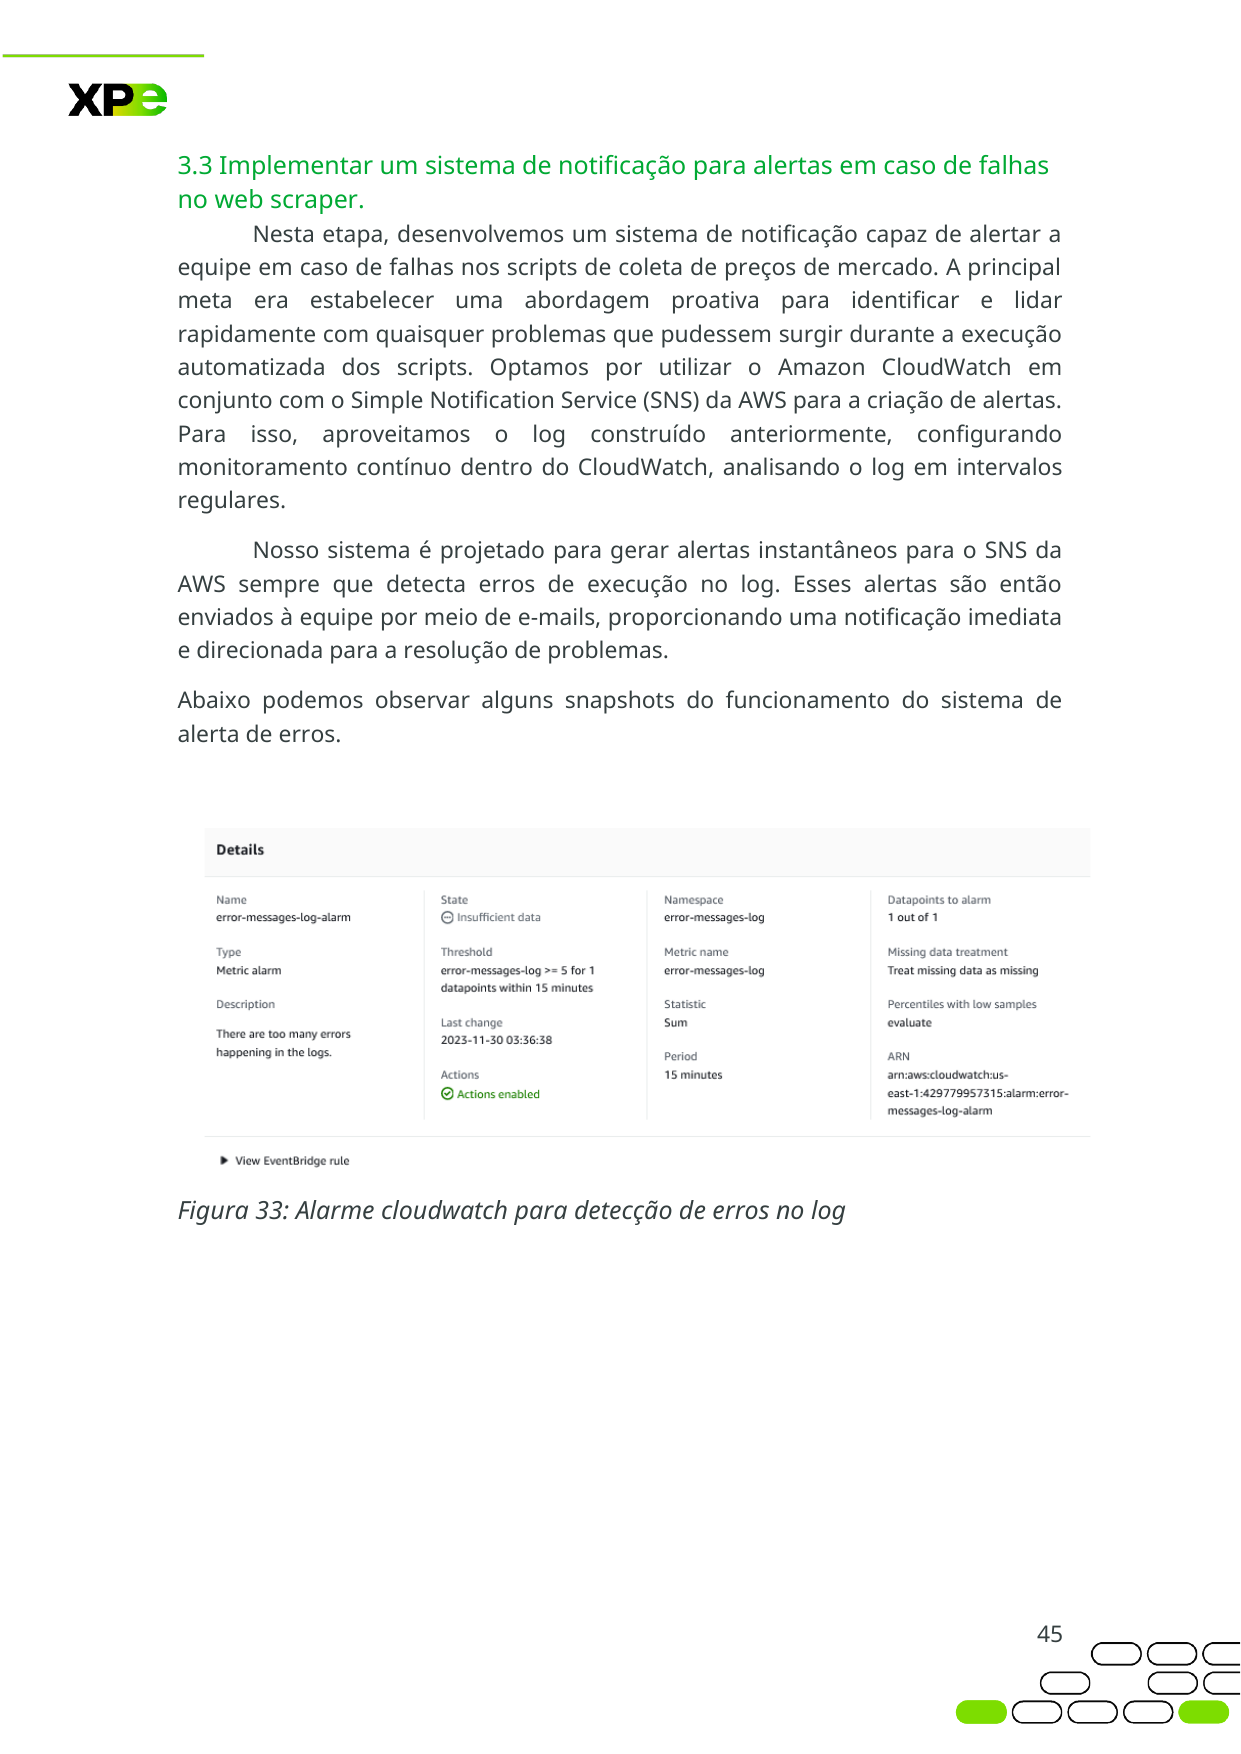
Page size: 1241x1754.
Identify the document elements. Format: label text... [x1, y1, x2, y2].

picture [955, 1642, 1241, 1724]
text Abaixo podemos observar alguns snapshots do funcionamento do sistema de alerta de erros. [177, 682, 1063, 749]
picture [2, 51, 205, 148]
picture [204, 828, 1091, 1180]
text Nesta etapa, desenvolvemos um sistema de notificação capaz de alertar a equipe em caso de falhas nos scripts de coleta de preços de mercado. A principal meta era estabelecer uma abordagem proativa para identificar e lidar rapidamente com quaisquer problemas que pudessem surgir durante a execução automatizada dos scripts. Optamos por utilizar o Amazon CloudWatch em conjunto com o Simple Notification Service (SNS) da AWS para a criação de alertas. Para isso, aproveitamos o log construído anteriormente, configurando monitoramento contínuo dentro do CloudWatch, analisando o log em intervalos regulares. [177, 216, 1063, 516]
subtitle 3.3 Implementar um sistema de notificação para alertas em caso de falhas no web scraper. [177, 148, 1063, 216]
text Nosso sistema é projetado para gerar alertas instantâneos para o SNS da AWS sempre que detecta erros de execução no log. Esses alertas são então enviados à equipe por meio de e-mails, proporcionando uma notificação imediata e direcionada para a resolução de problemas. [177, 532, 1063, 666]
text Figura 35: Alarme cloudwatch para detecção de erros no log [177, 828, 1118, 1226]
